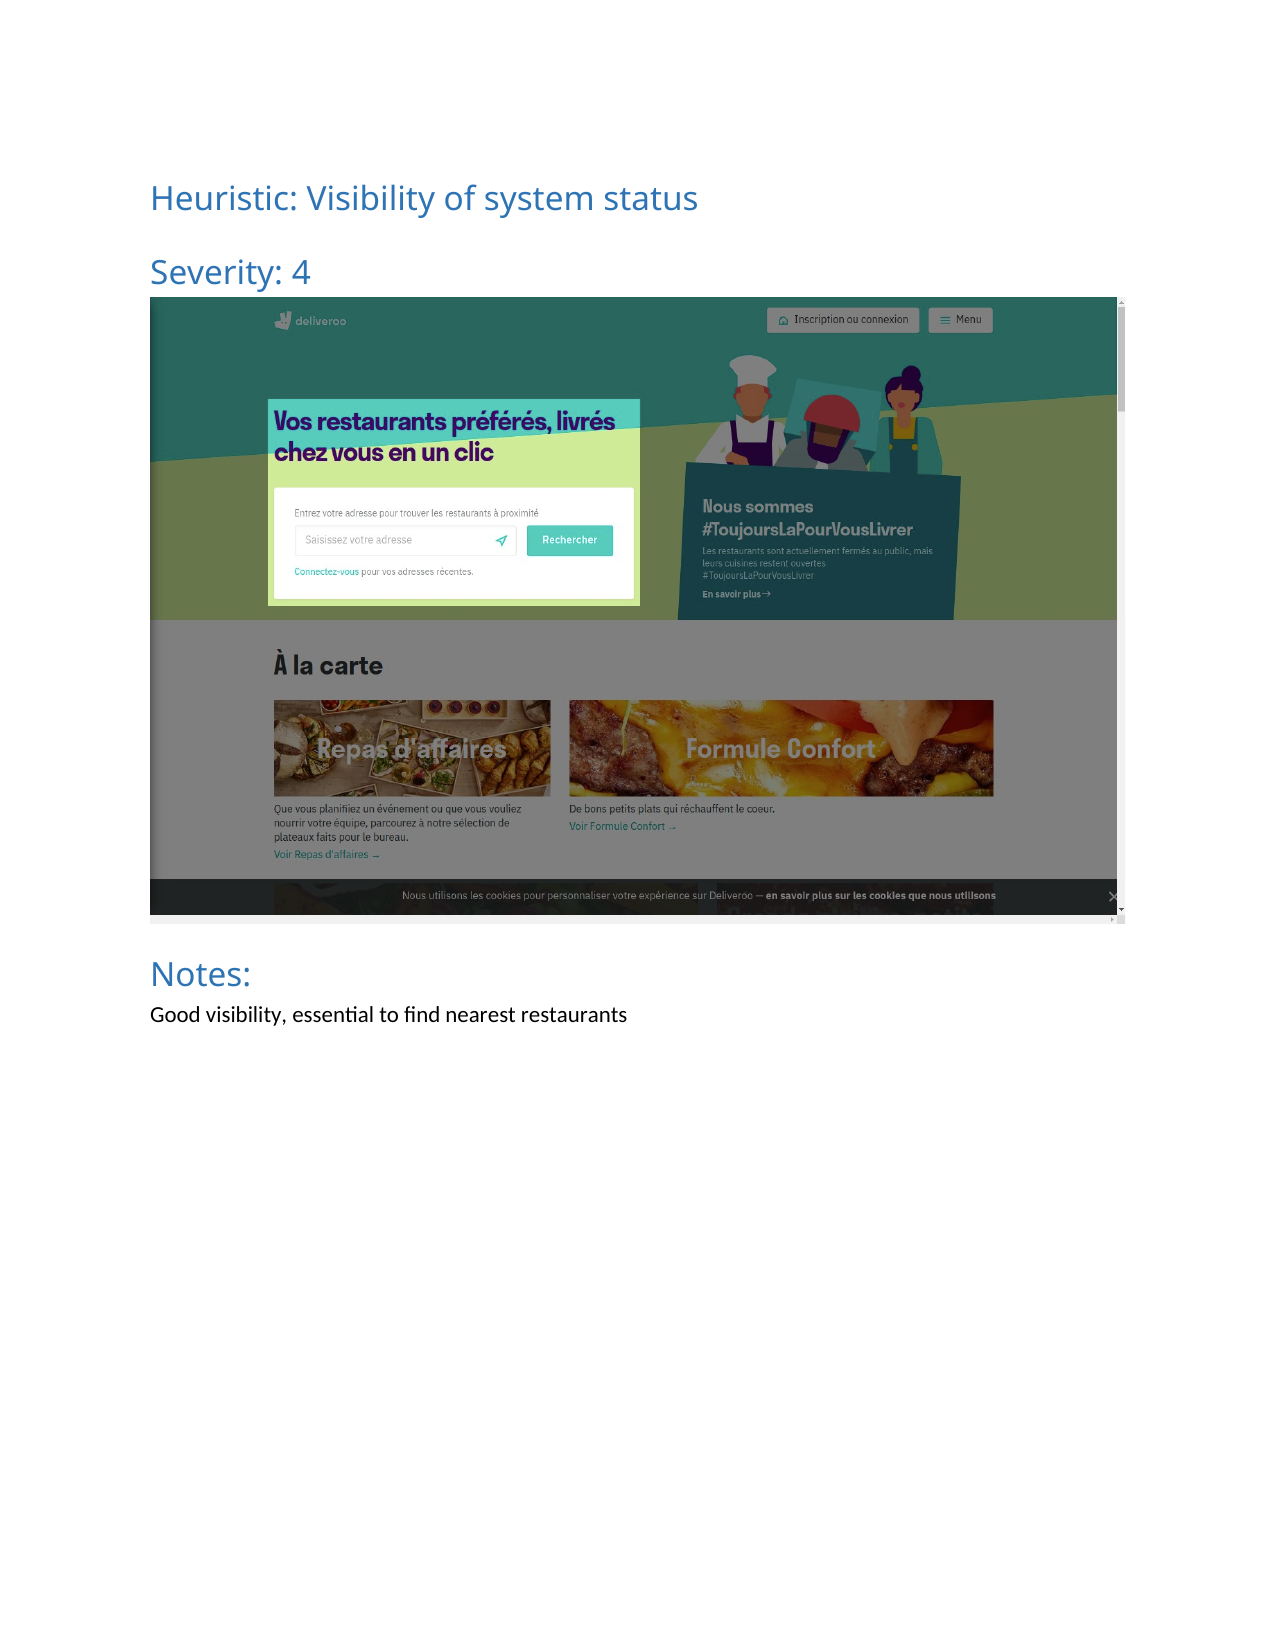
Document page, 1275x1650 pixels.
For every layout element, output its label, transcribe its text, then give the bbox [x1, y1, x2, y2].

text Good visibility, essential to find nearest restaurants [150, 1000, 1125, 1028]
subtitle Severity: 4 [150, 249, 1125, 294]
subtitle Heuristic: Visibility of system status [150, 175, 1125, 220]
picture [150, 297, 1125, 924]
subtitle Notes: [150, 951, 1125, 996]
